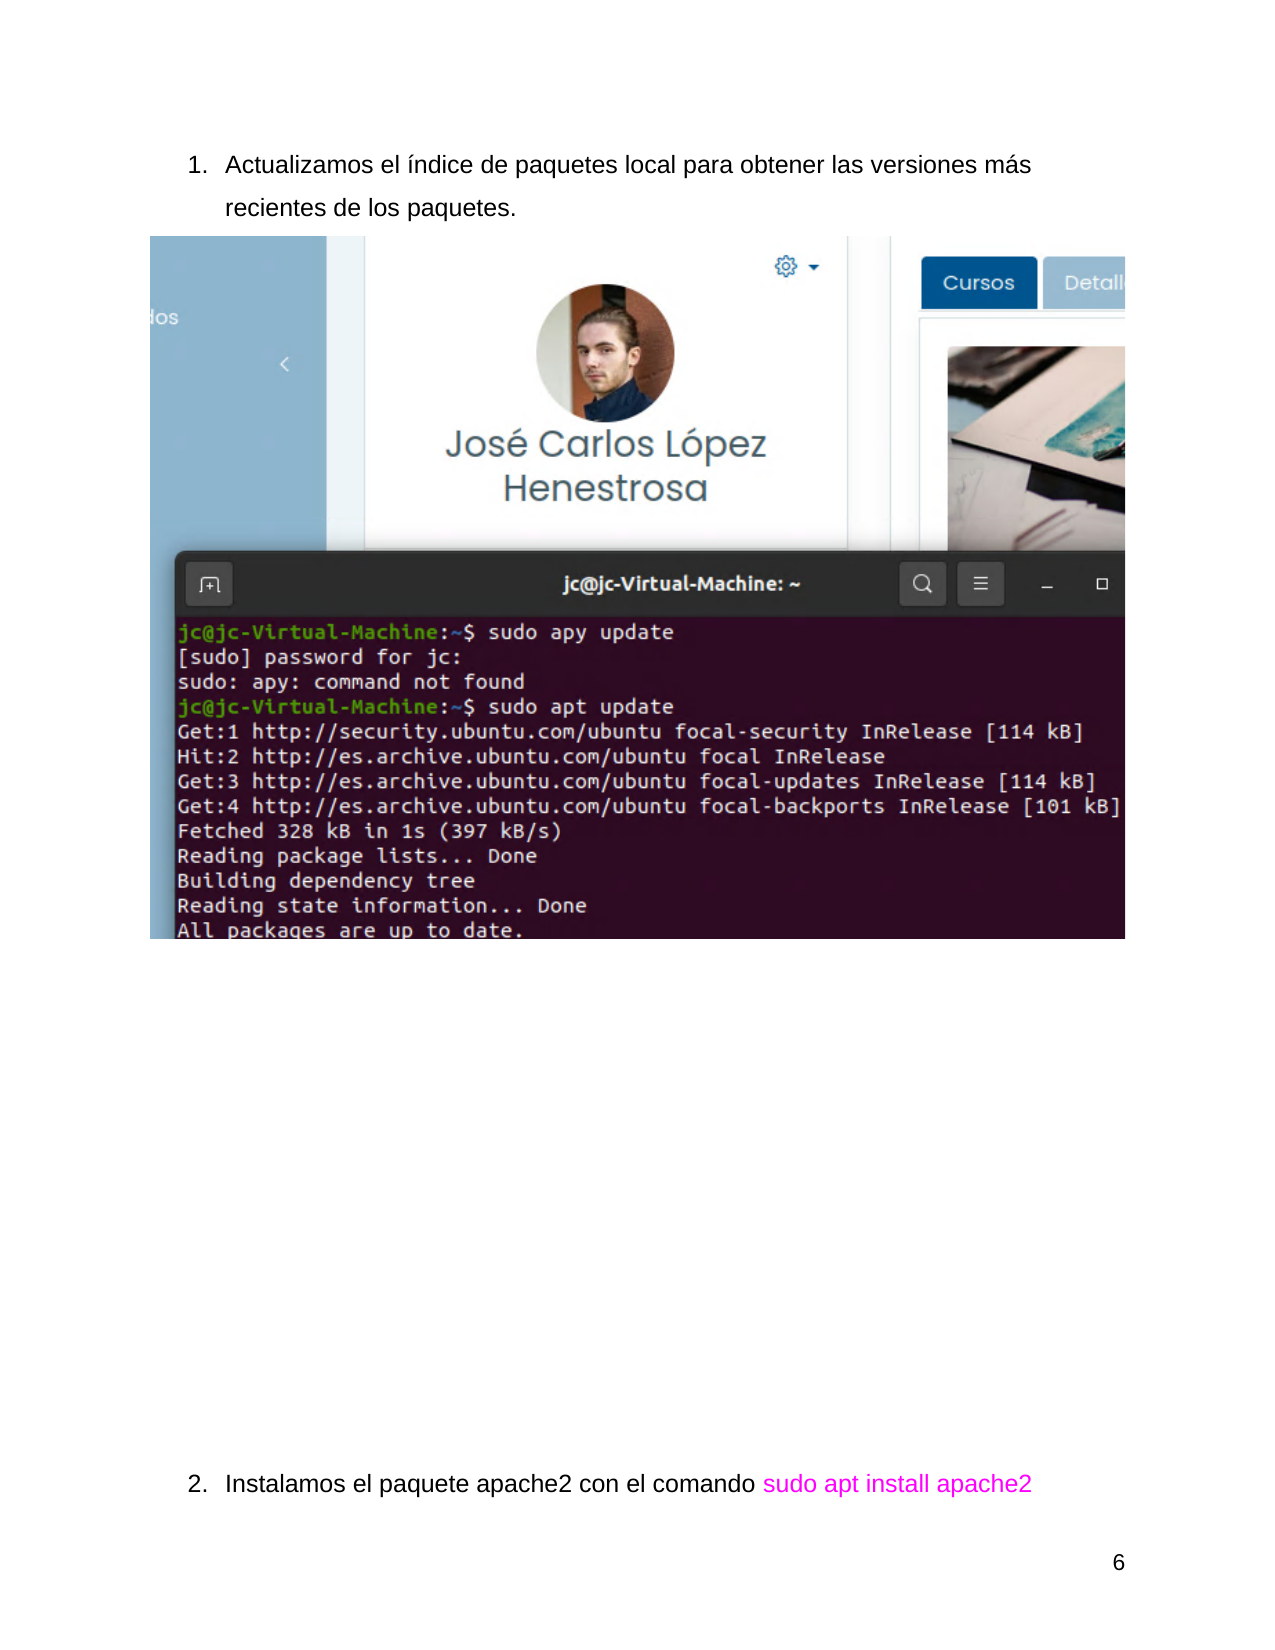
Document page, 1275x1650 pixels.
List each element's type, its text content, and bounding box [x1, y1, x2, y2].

list Actualizamos el índice de paquetes local para obtener las versiones más recientes de los paquetes. [187, 150, 1125, 222]
picture [150, 236, 1125, 939]
list Instalamos el paquete apache2 con el comando sudo apt install apache2 [187, 1469, 1125, 1498]
